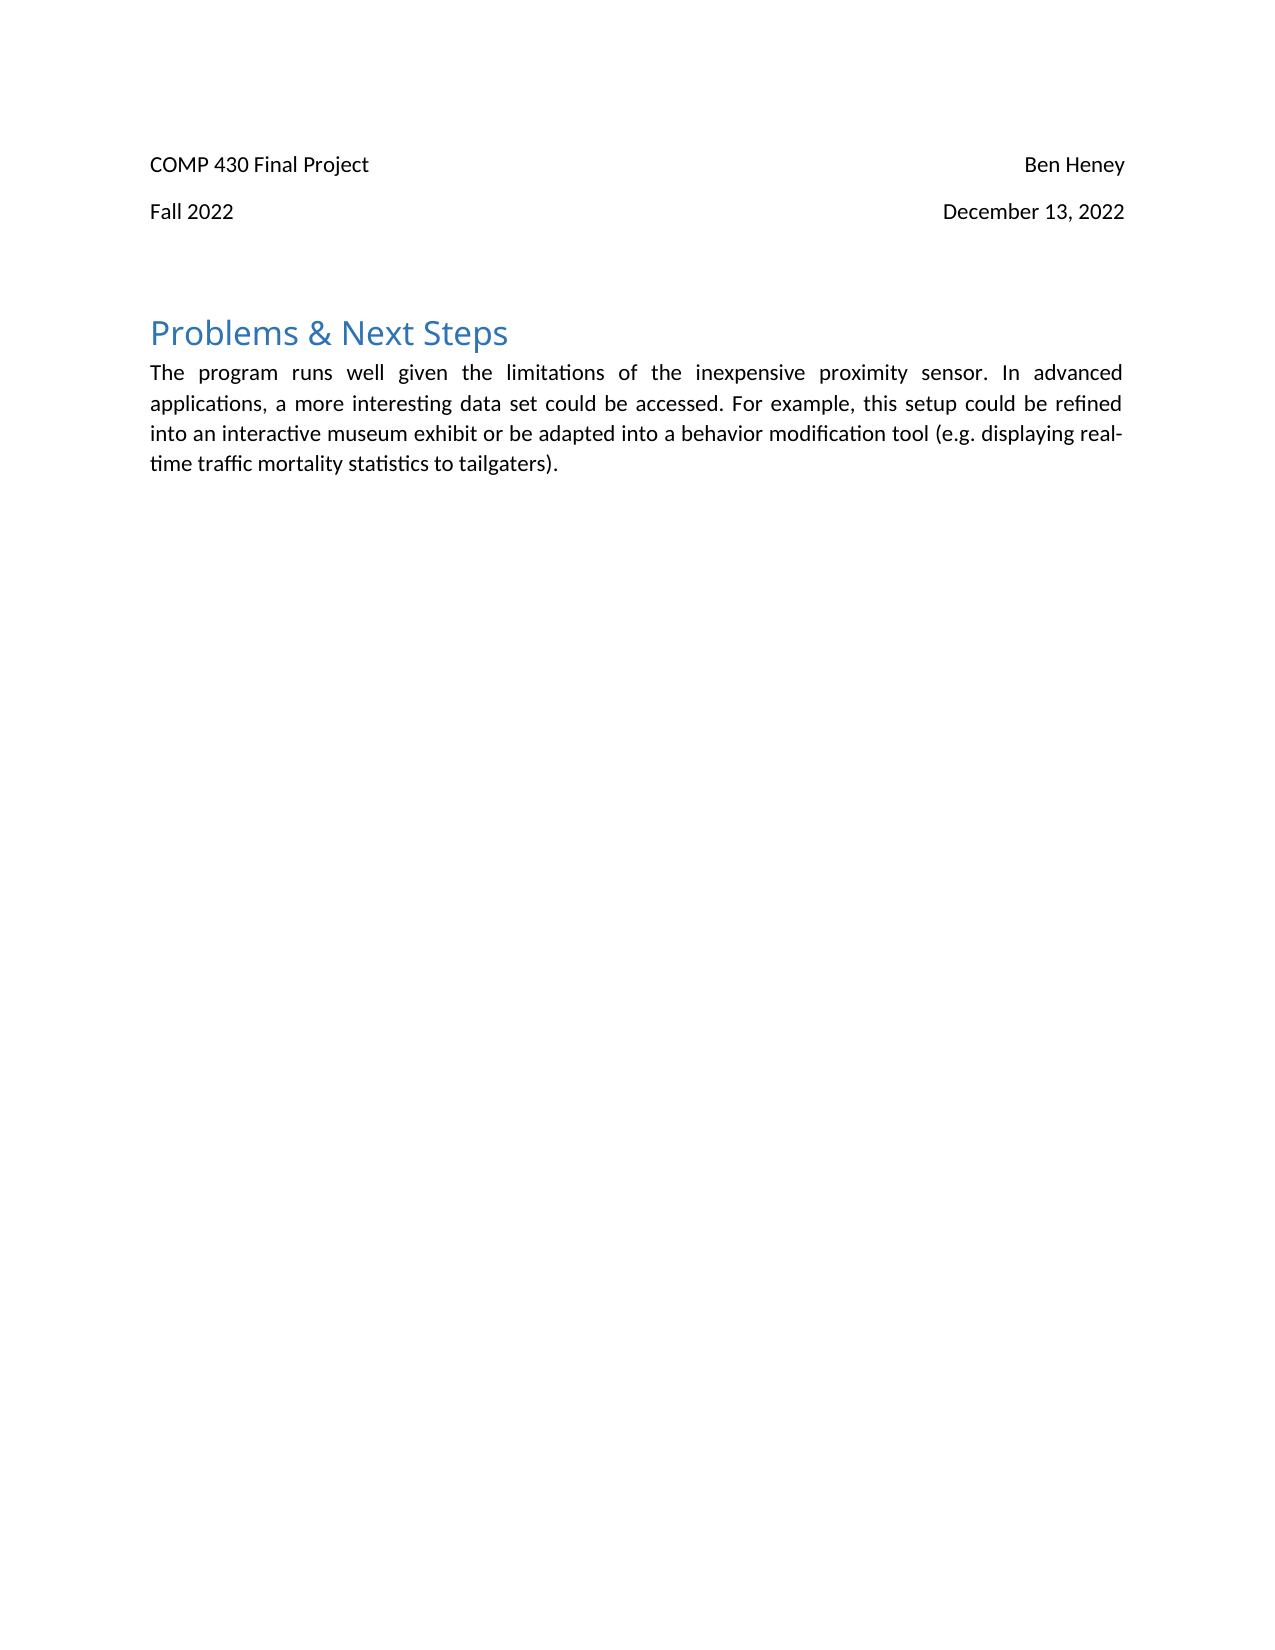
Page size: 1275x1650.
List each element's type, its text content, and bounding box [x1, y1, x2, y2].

subtitle Problems & Next Steps [150, 309, 1125, 355]
text The program runs well given the limitations of the inexpensive proximity sensor. In advanced applications, a more interesting data set could be accessed. For example, this setup could be refined into an interactive museum exhibit or be adapted into a behavior modification tool (e.g. displaying real-time traffic mortality statistics to tailgaters). [150, 358, 1125, 477]
